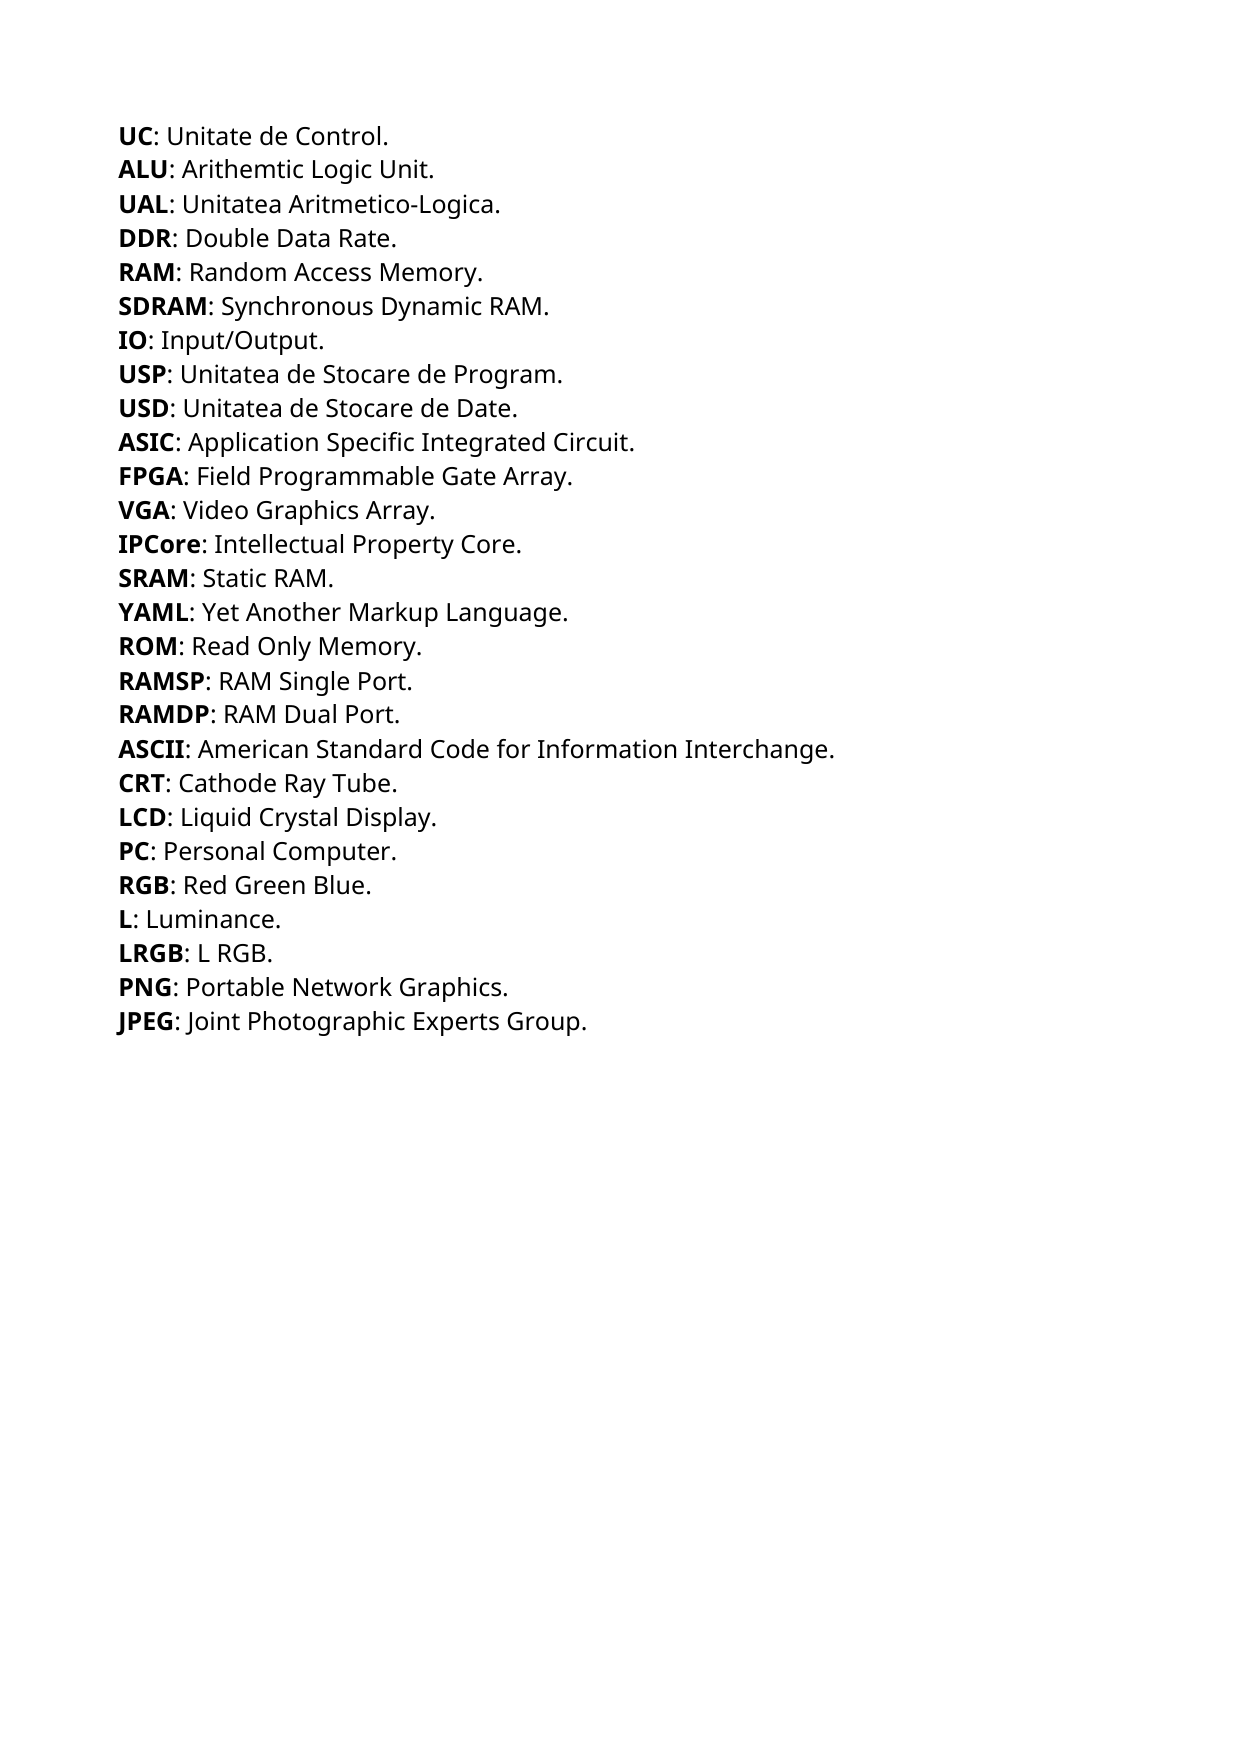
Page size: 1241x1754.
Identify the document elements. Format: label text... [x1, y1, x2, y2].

text ASCII: American Standard Code for Information Interchange. [118, 731, 1122, 765]
text CRT: Cathode Ray Tube. [118, 765, 1122, 799]
text DDR: Double Data Rate. [118, 220, 1122, 254]
text PC: Personal Computer. [118, 833, 1122, 867]
text JPEG: Joint Photographic Experts Group. [118, 1004, 1122, 1038]
text USD: Unitatea de Stocare de Date. [118, 391, 1122, 425]
text RGB: Red Green Blue. [118, 867, 1122, 902]
text ROM: Read Only Memory. [118, 629, 1122, 663]
text RAMSP: RAM Single Port. [118, 663, 1122, 697]
text LRGB: L RGB. [118, 936, 1122, 970]
text LCD: Liquid Crystal Display. [118, 799, 1122, 833]
text ASIC: Application Specific Integrated Circuit. [118, 425, 1122, 459]
text USP: Unitatea de Stocare de Program. [118, 357, 1122, 391]
text RAMDP: RAM Dual Port. [118, 697, 1122, 731]
text SRAM: Static RAM. [118, 561, 1122, 595]
text ALU: Arithemtic Logic Unit. [118, 152, 1122, 186]
text VGA: Video Graphics Array. [118, 493, 1122, 527]
text PNG: Portable Network Graphics. [118, 970, 1122, 1004]
text YAML: Yet Another Markup Language. [118, 595, 1122, 629]
text IO: Input/Output. [118, 322, 1122, 357]
text SDRAM: Synchronous Dynamic RAM. [118, 288, 1122, 322]
text FPGA: Field Programmable Gate Array. [118, 459, 1122, 493]
text IPCore: Intellectual Property Core. [118, 527, 1122, 561]
text UAL: Unitatea Aritmetico-Logica. [118, 186, 1122, 220]
text UC: Unitate de Control. [118, 118, 1122, 152]
text RAM: Random Access Memory. [118, 254, 1122, 288]
text L: Luminance. [118, 902, 1122, 936]
